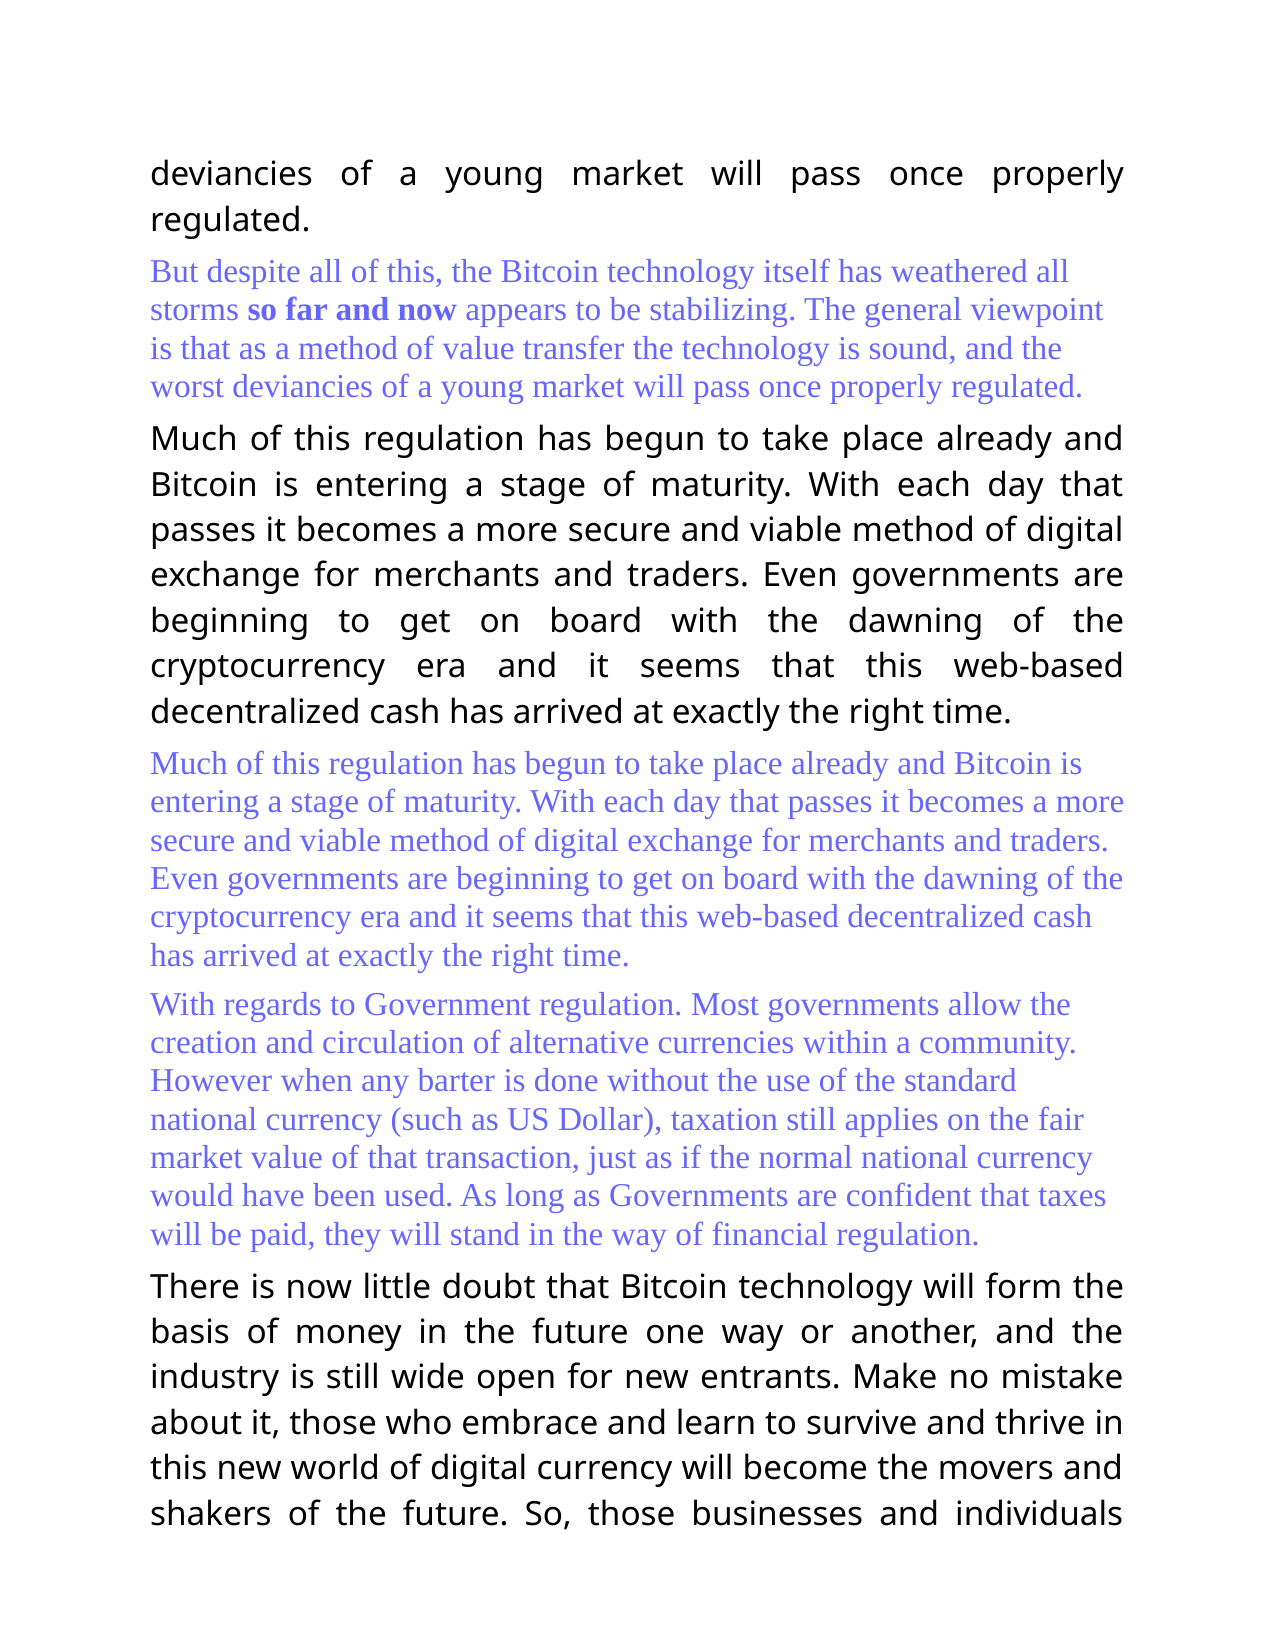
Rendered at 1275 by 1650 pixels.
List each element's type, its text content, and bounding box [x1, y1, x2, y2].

text But despite all of this, the Bitcoin technology itself has weathered all storms so far and now appears to be stabilizing. The general viewpoint is that as a method of value transfer the technology is sound, and the worst deviancies of a young market will pass once properly regulated. [150, 251, 1125, 404]
text Much of this regulation has begun to take place already and Bitcoin is entering a stage of maturity. With each day that passes it becomes a more secure and viable method of digital exchange for merchants and traders. Even governments are beginning to get on board with the dawning of the cryptocurrency era and it seems that this web-based decentralized cash has arrived at exactly the right time. [150, 743, 1125, 973]
text deviancies of a young market will pass once properly regulated. [150, 150, 1125, 241]
text There is now little doubt that Bitcoin technology will form the basis of money in the future one way or another, and the industry is still wide open for new entrants. Make no mistake about it, those who embrace and learn to survive and thrive in this new world of digital currency will become the movers and shakers of the future. So, those businesses and individuals [150, 1262, 1125, 1535]
text With regards to Government regulation. Most governments allow the creation and circulation of alternative currencies within a community. However when any barter is done without the use of the standard national currency (such as US Dollar), taxation still applies on the fair market value of that transaction, just as if the normal national currency would have been used. As long as Governments are confident that taxes will be paid, they will stand in the way of financial regulation. [150, 984, 1125, 1252]
text Much of this regulation has begun to take place already and Bitcoin is entering a stage of maturity. With each day that passes it becomes a more secure and viable method of digital exchange for merchants and traders. Even governments are beginning to get on board with the dawning of the cryptocurrency era and it seems that this web-based decentralized cash has arrived at exactly the right time. [150, 415, 1125, 733]
